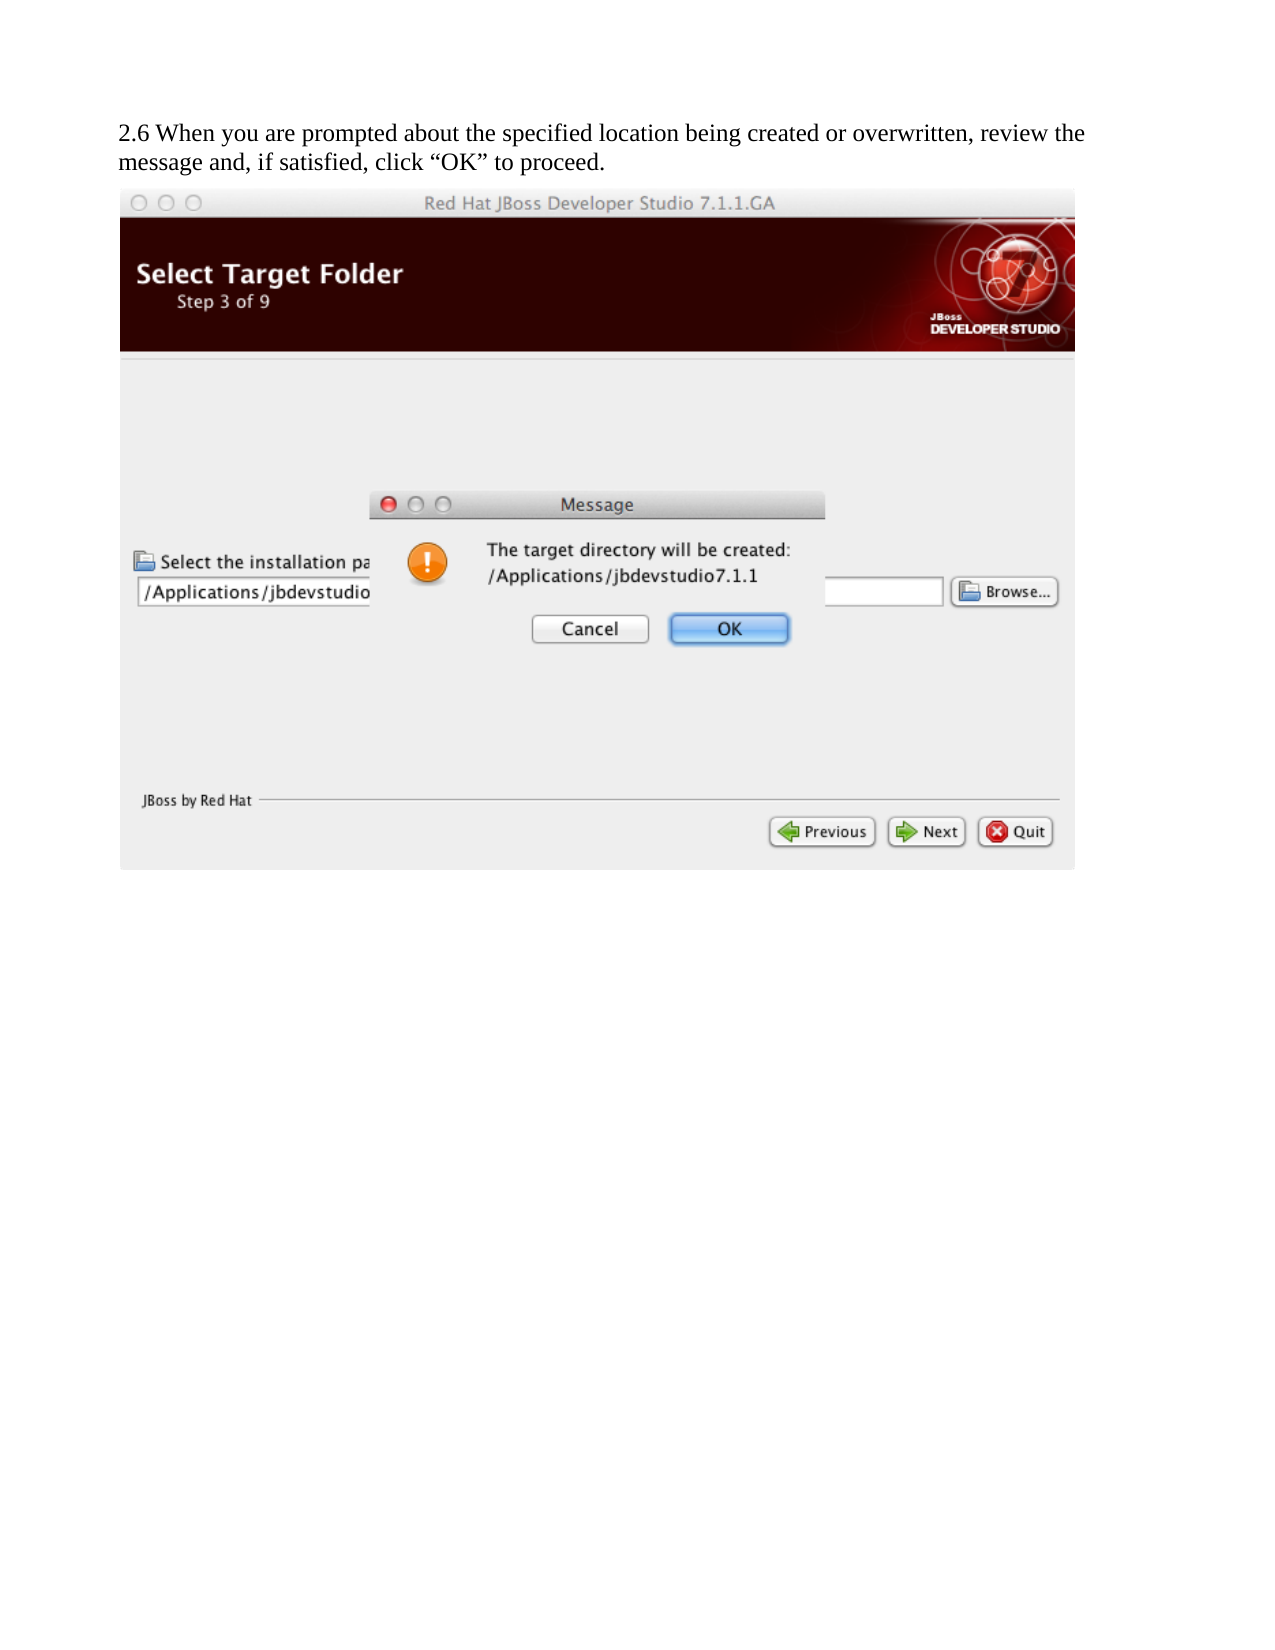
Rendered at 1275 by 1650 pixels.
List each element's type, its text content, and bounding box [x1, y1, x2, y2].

text 2.6 When you are prompted about the specified location being created or overwritten, review the message and, if satisfied, click “OK” to proceed. [118, 118, 1157, 176]
picture [120, 188, 1075, 870]
